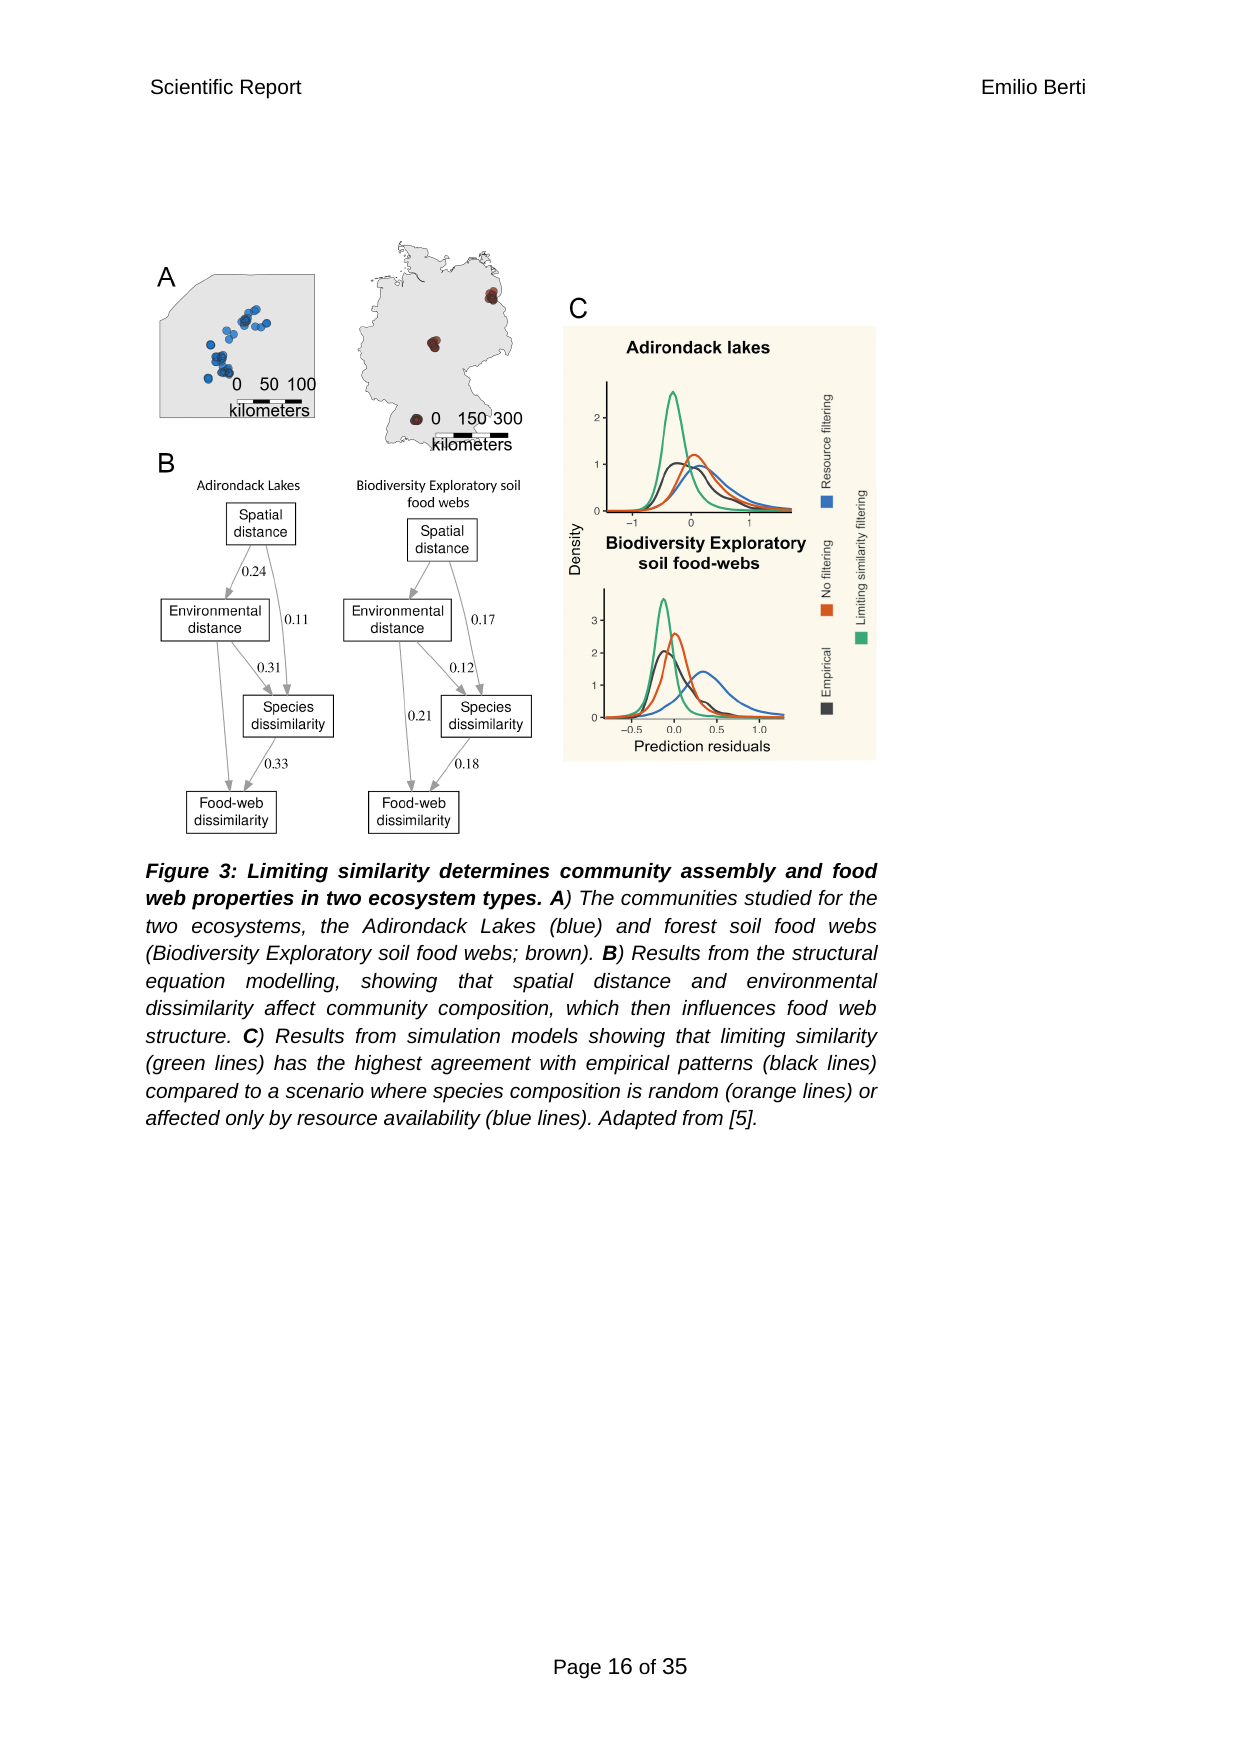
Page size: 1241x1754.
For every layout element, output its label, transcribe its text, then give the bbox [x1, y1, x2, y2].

picture [145, 233, 878, 843]
text Figure 3: Limiting similarity determines community assembly and food web properties in two ecosystem types. A) The communities studied for the two ecosystems, the Adirondack Lakes (blue) and forest soil food webs (Biodiversity Exploratory soil food webs; brown). B) Results from the structural equation modelling, showing that spatial distance and environmental dissimilarity affect community composition, which then influences food web structure. C) Results from simulation models showing that limiting similarity (green lines) has the highest agreement with empirical patterns (black lines) compared to a scenario where species composition is random (orange lines) or affected only by resource availability (blue lines). Adapted from [5]. [145, 843, 878, 1130]
